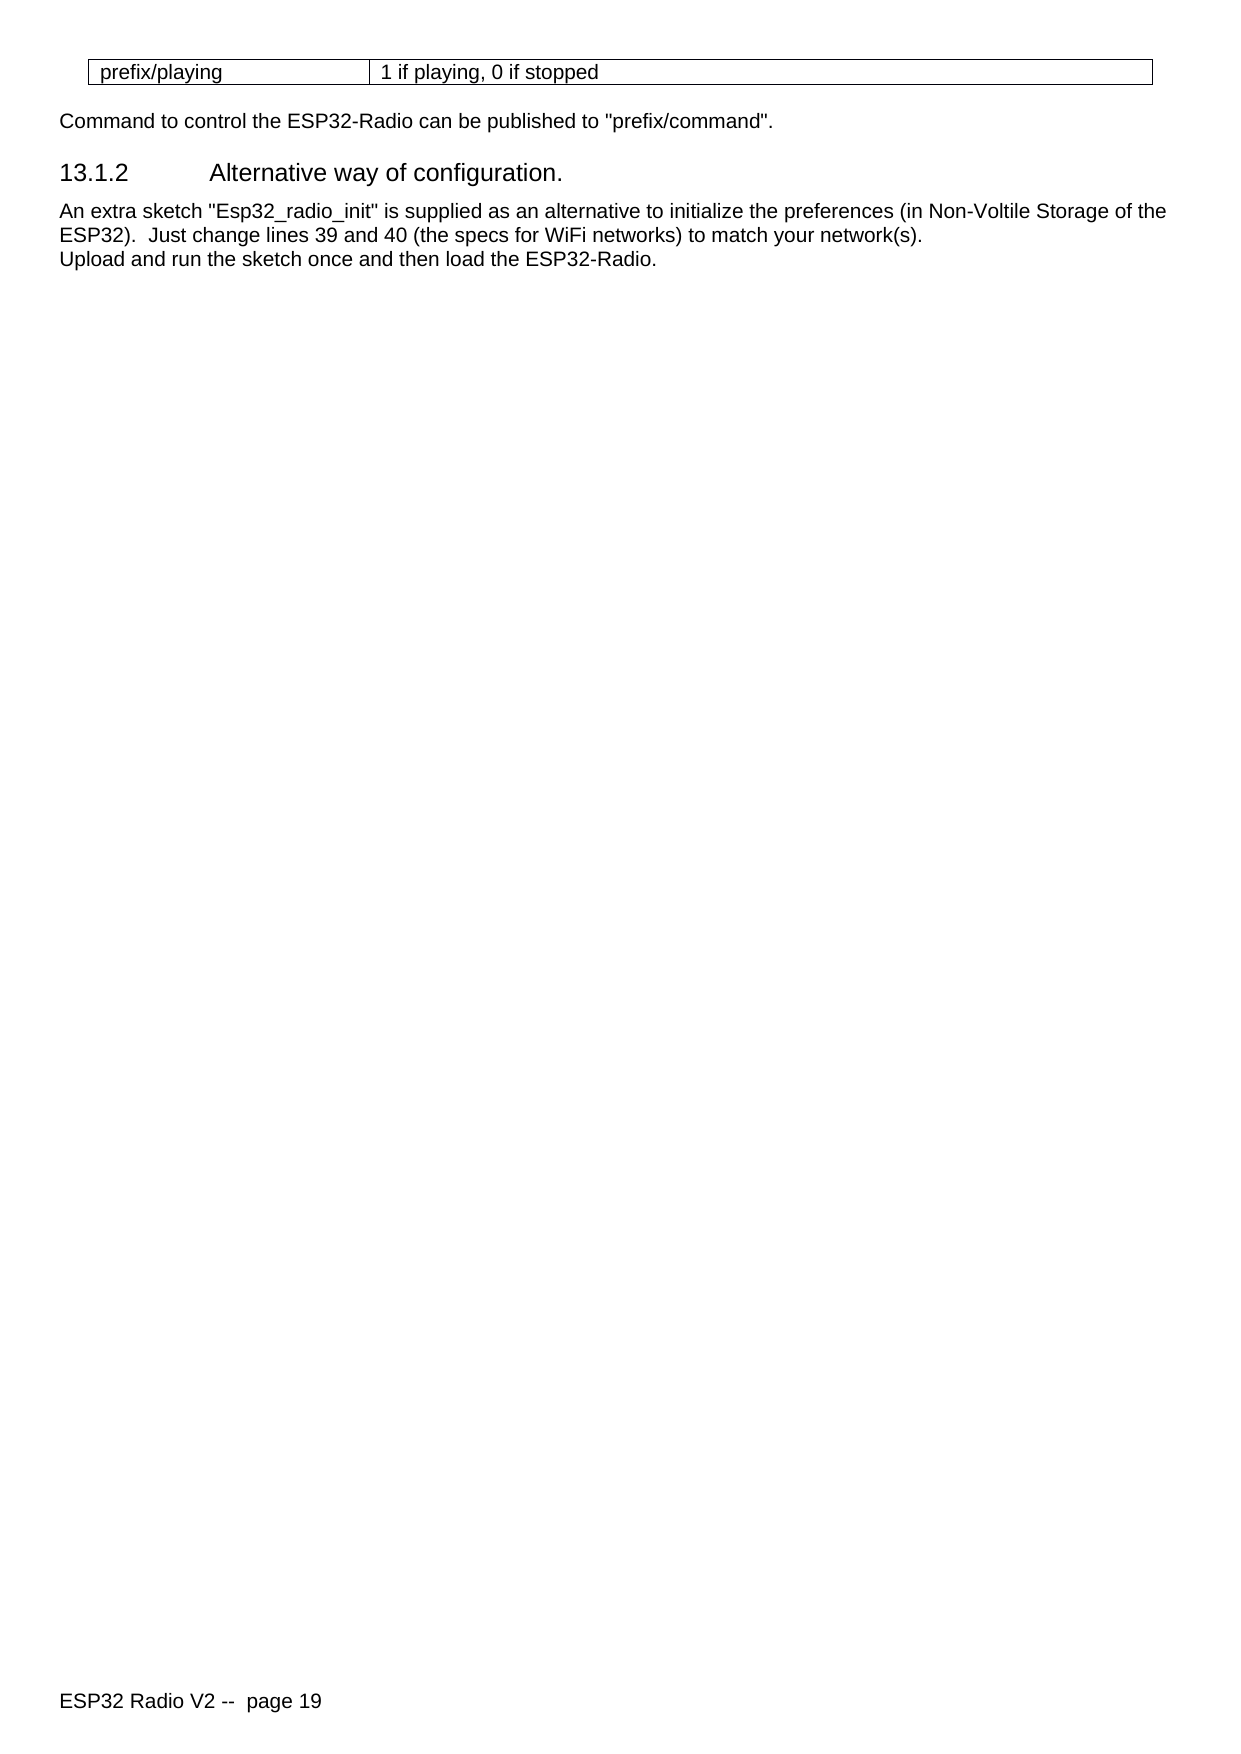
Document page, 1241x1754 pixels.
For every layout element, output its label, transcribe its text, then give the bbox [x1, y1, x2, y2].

text Upload and run the sketch once and then load the ESP32-Radio. [59, 247, 1181, 271]
text An extra sketch "Esp32_radio_init" is supplied as an alternative to initialize the preferences (in Non-Voltile Storage of the ESP32). Just change lines 39 and 40 (the specs for WiFi networks) to match your network(s). [59, 199, 1181, 247]
table_cell 1 if playing, 0 if stopped [370, 60, 1152, 84]
subtitle Alternative way of configuration. [59, 158, 1181, 187]
text Command to control the ESP32-Radio can be published to "prefix/command". [59, 109, 1181, 133]
table_cell prefix/playing [89, 60, 369, 84]
